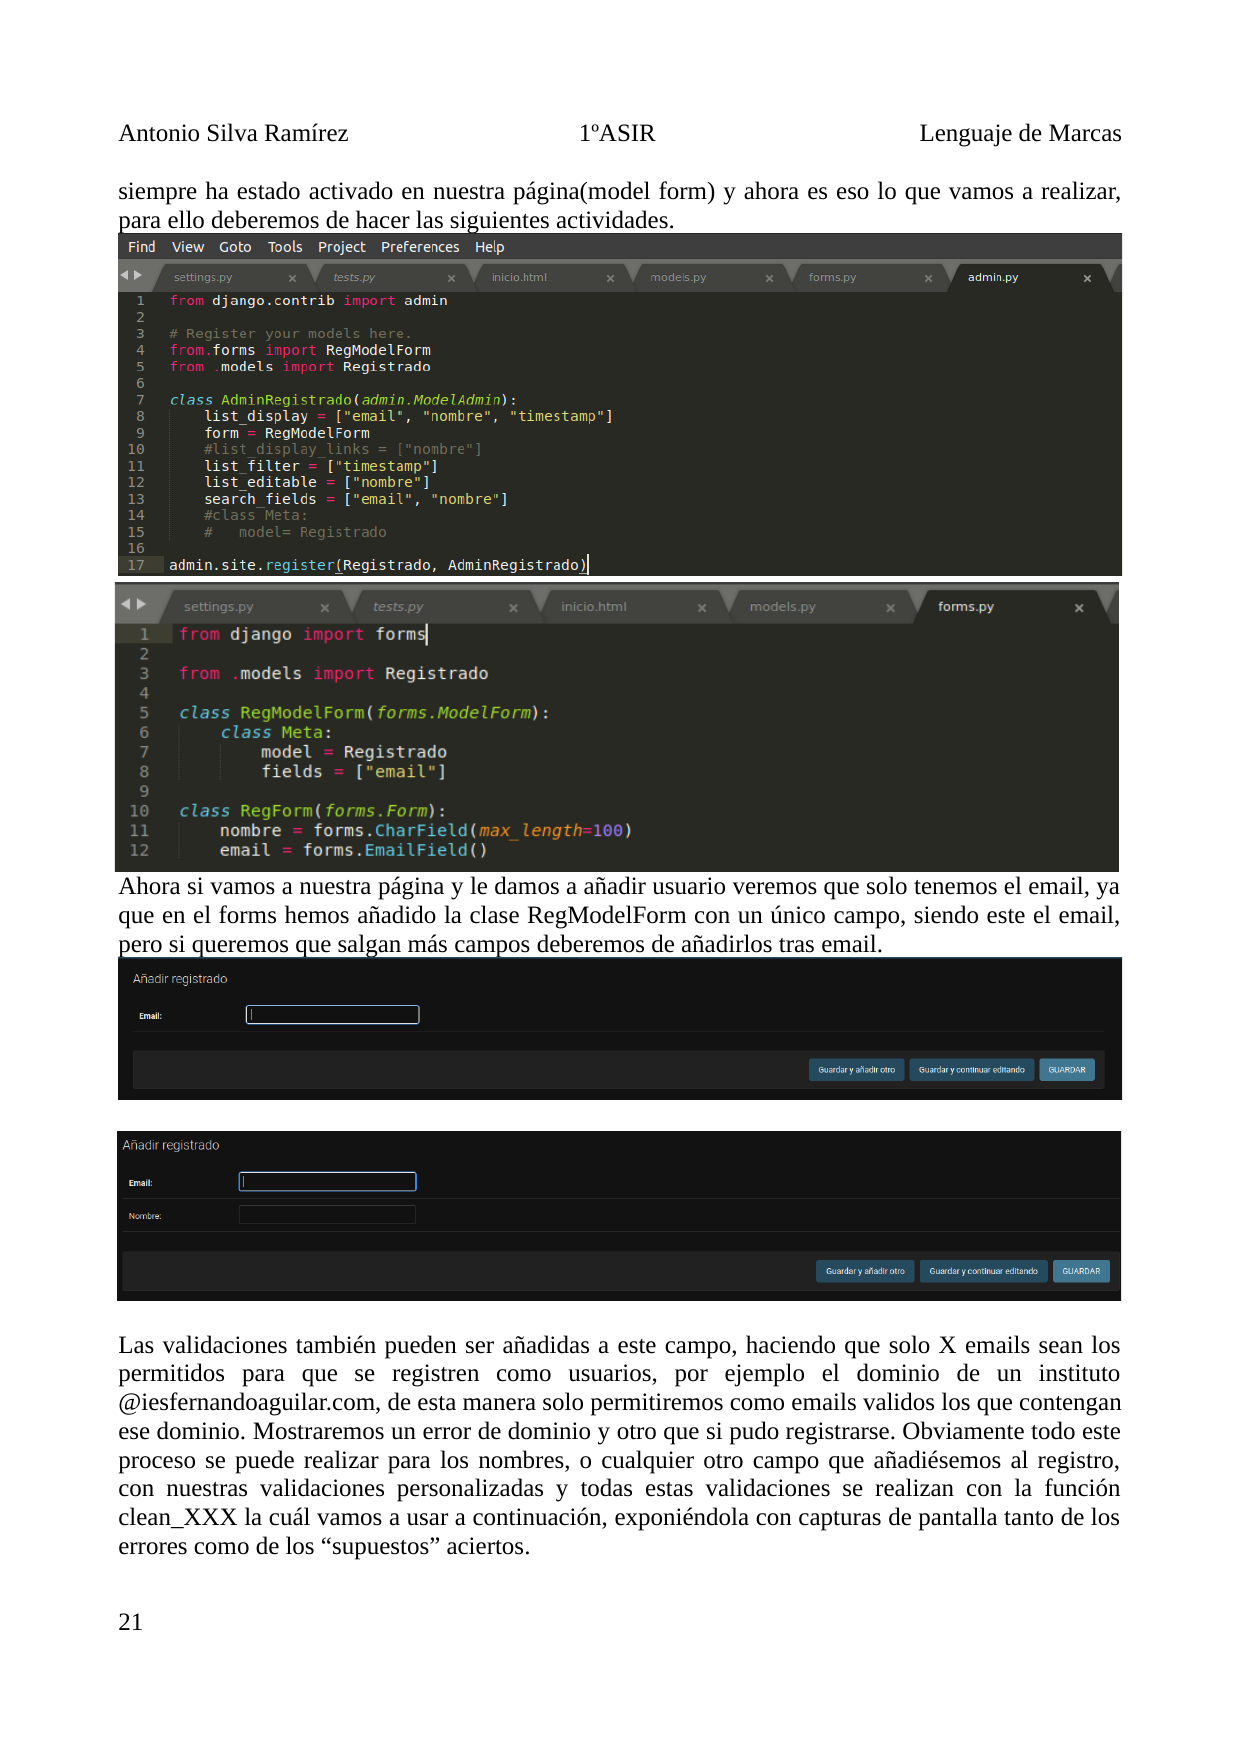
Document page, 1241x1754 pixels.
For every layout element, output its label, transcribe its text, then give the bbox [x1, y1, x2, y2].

picture [117, 1131, 1122, 1301]
text siempre ha estado activado en nuestra página(model form) y ahora es eso lo que vamos a realizar, para ello deberemos de hacer las siguientes actividades. [118, 176, 1122, 233]
text Ahora si vamos a nuestra página y le damos a añadir usuario veremos que solo tenemos el email, ya que en el forms hemos añadido la clase RegModelForm con un único campo, siendo este el email, pero si queremos que salgan más campos deberemos de añadirlos tras email. [118, 576, 1122, 957]
picture [118, 957, 1123, 1100]
picture [118, 233, 1123, 576]
picture [114, 582, 1119, 872]
text Las validaciones también pueden ser añadidas a este campo, haciendo que solo X emails sean los permitidos para que se registren como usuarios, por ejemplo el dominio de un instituto @iesfernandoaguilar.com, de esta manera solo permitiremos como emails validos los que contengan ese dominio. Mostraremos un error de dominio y otro que si pudo registrarse. Obviamente todo este proceso se puede realizar para los nombres, o cualquier otro campo que añadiésemos al registro, con nuestras validaciones personalizadas y todas estas validaciones se realizan con la función clean_XXX la cuál vamos a usar a continuación, exponiéndola con capturas de pantalla tanto de los errores como de los “supuestos” aciertos. [118, 1330, 1122, 1560]
